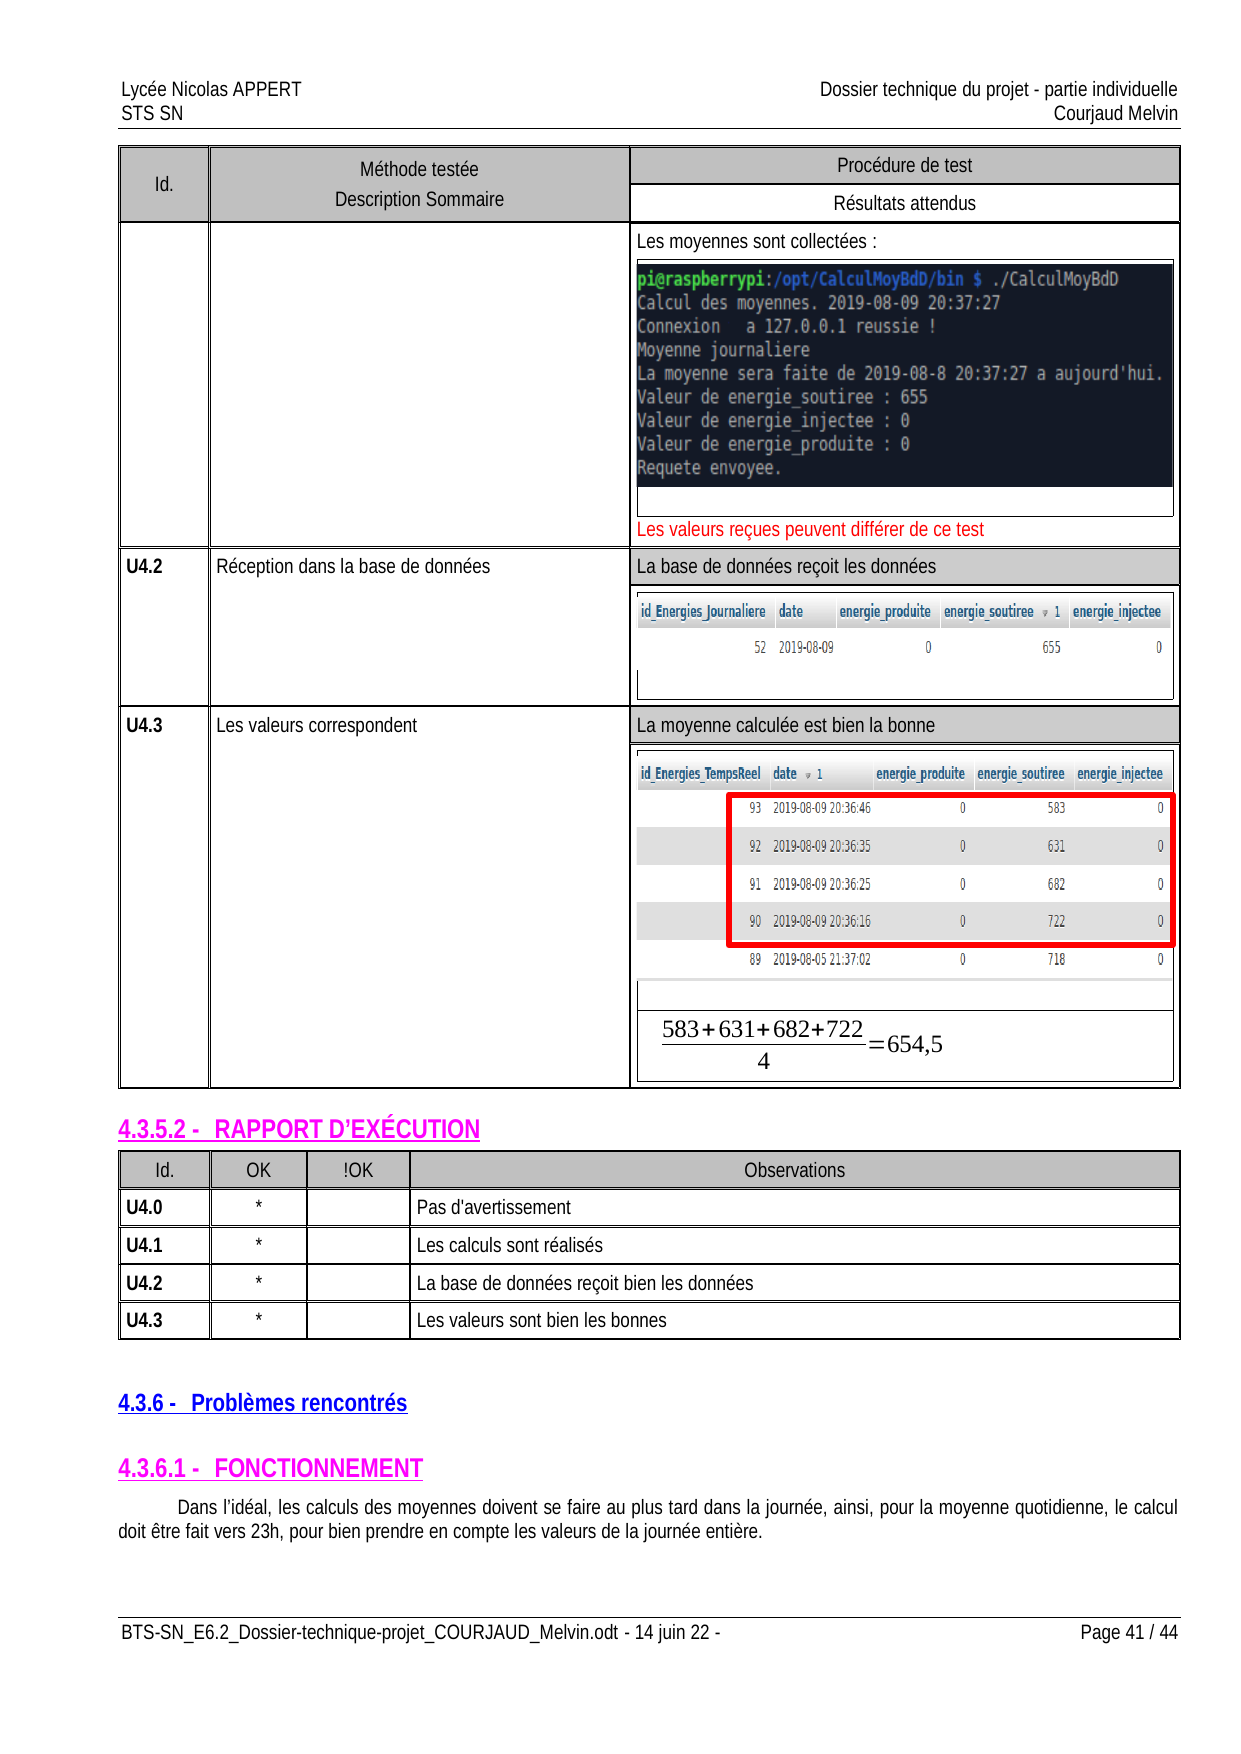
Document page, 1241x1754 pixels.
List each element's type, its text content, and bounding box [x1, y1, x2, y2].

table_cell [631, 598, 1179, 705]
table_header Observations [411, 1152, 1179, 1187]
table_cell Réception dans la base de données [211, 549, 629, 705]
subtitle Problèmes rencontrés [118, 1388, 1181, 1417]
table_header [638, 593, 1173, 597]
picture [636, 264, 1173, 487]
table_cell Les calculs sont réalisés [411, 1228, 1179, 1263]
table_header Méthode testée Description Sommaire [211, 148, 629, 221]
picture [636, 756, 1173, 981]
table_header [638, 670, 1173, 699]
table_cell La base de données reçoit les données [631, 549, 1179, 584]
table_cell [631, 586, 1179, 597]
table_cell U4.3 [121, 707, 208, 1087]
table_cell [638, 1011, 1173, 1081]
table_header !OK [308, 1152, 409, 1187]
picture [732, 798, 1170, 942]
table_cell * [212, 1190, 306, 1225]
table_header Procédure de test [631, 148, 1179, 183]
table_cell [631, 745, 1179, 1087]
table_cell U4.0 [121, 1190, 209, 1225]
table_header [638, 751, 1173, 756]
table_cell La base de données reçoit bien les données [411, 1265, 1179, 1300]
table_cell Les moyennes sont collectées : Les valeurs reçues peuvent différer de ce test [631, 224, 1179, 546]
table_cell Pas d'avertissement [411, 1190, 1179, 1225]
table_cell U4.3 [121, 1303, 209, 1338]
table_cell Les valeurs correspondent [211, 707, 629, 1087]
table_cell * [212, 1303, 306, 1338]
table_header [638, 981, 1173, 1010]
table_header Id. [121, 1152, 209, 1187]
table_cell U4.2 [121, 549, 208, 705]
table_cell [308, 1190, 409, 1225]
table_header OK [212, 1152, 306, 1187]
table_cell La moyenne calculée est bien la bonne [631, 707, 1179, 742]
table_header [638, 260, 1173, 264]
table_cell [211, 223, 629, 546]
table_cell U4.1 [121, 1228, 209, 1263]
table_cell * [212, 1228, 306, 1263]
subtitle Rapport d’exécution [118, 1113, 1181, 1144]
table_cell * [212, 1265, 306, 1300]
table_header Id. [121, 148, 208, 221]
table_cell [121, 223, 208, 546]
table_cell [308, 1303, 409, 1338]
picture [636, 597, 1173, 670]
table_cell U4.2 [121, 1265, 209, 1300]
text Dans l’idéal, les calculs des moyennes doivent se faire au plus tard dans la journée, ainsi, pour la moyenne quotidienne, le calcul doit être fait vers 23h, pour bien prendre en compte les valeurs de la journée entière. [118, 1495, 1181, 1543]
table_cell [308, 1228, 409, 1263]
subtitle Fonctionnement [118, 1452, 1181, 1483]
table_cell Résultats attendus [631, 185, 1179, 221]
table_header [638, 487, 1173, 516]
table_cell [308, 1265, 409, 1300]
table_cell Les valeurs sont bien les bonnes [411, 1303, 1179, 1338]
